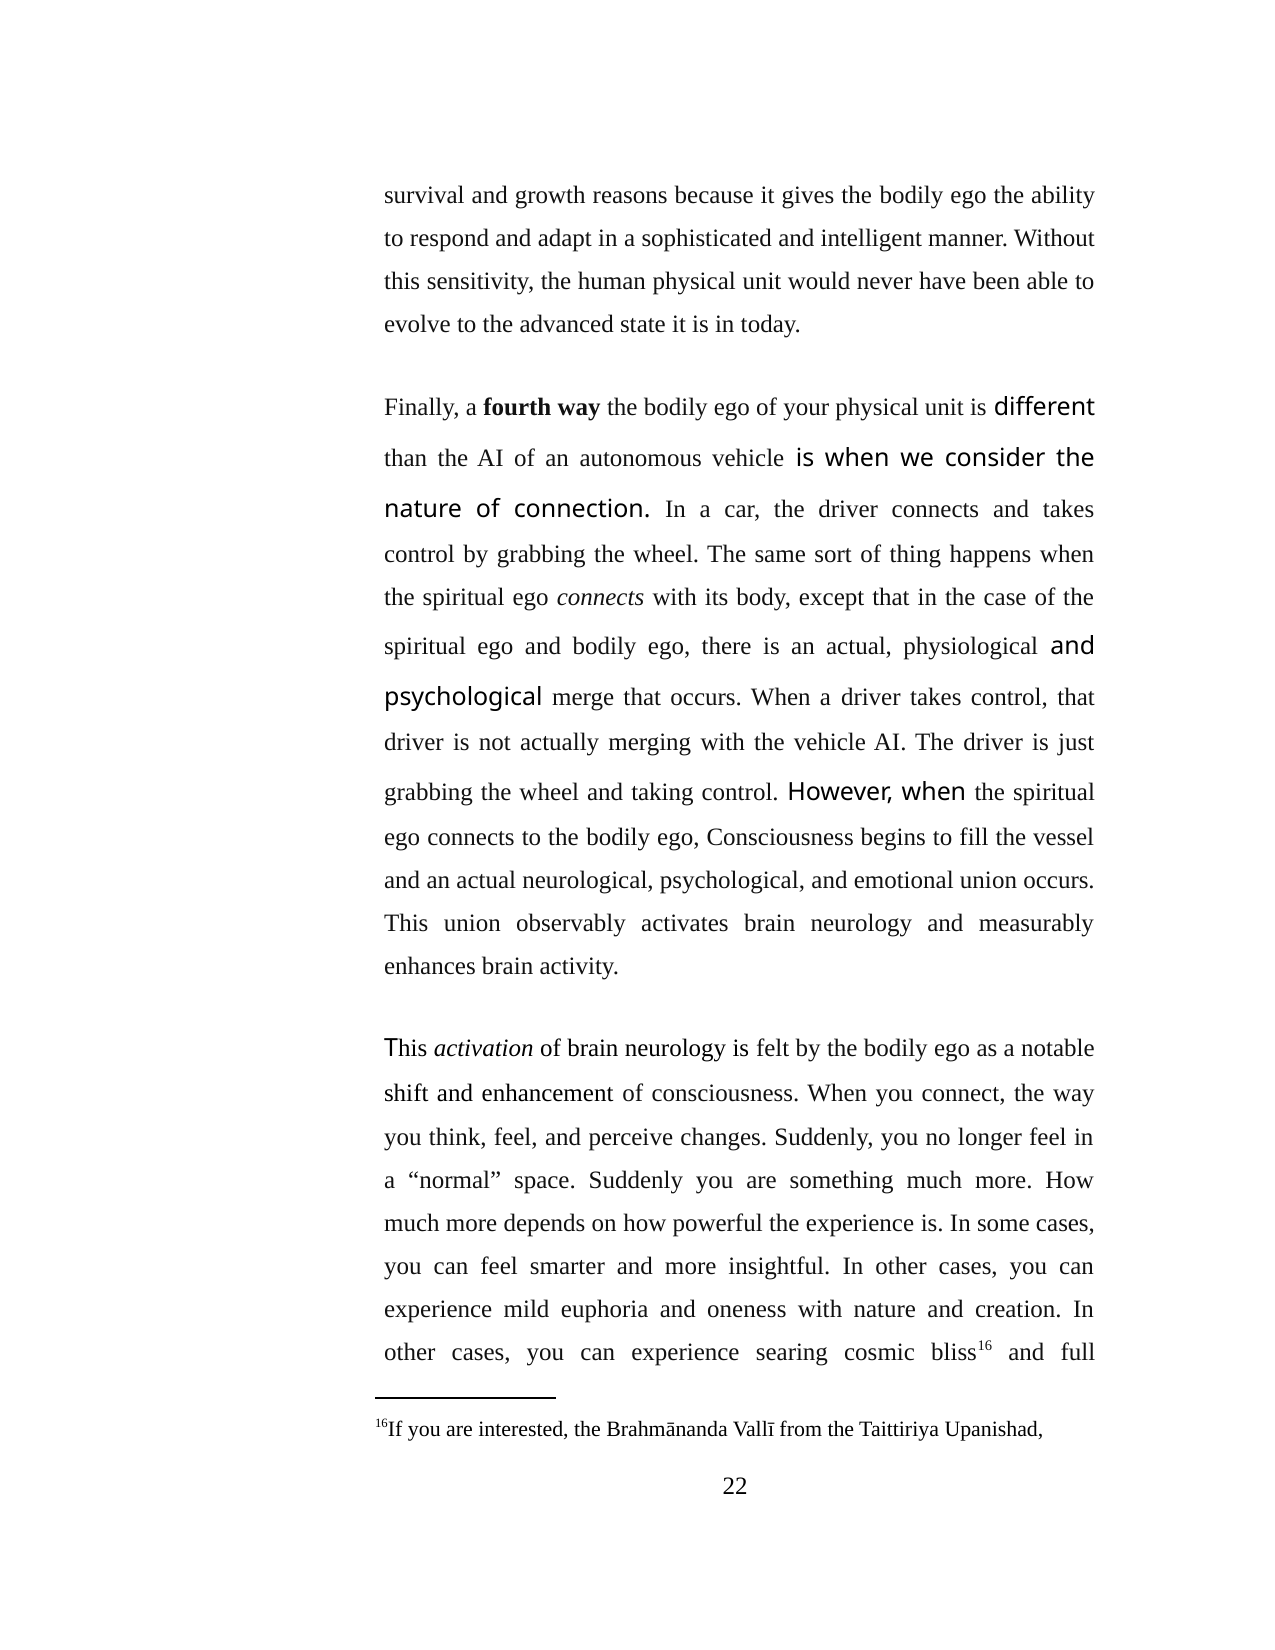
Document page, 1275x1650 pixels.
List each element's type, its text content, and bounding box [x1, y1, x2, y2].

text Finally, a fourth way the bodily ego of your physical unit is different than the AI of an autonomous vehicle is when we consider the nature of connection. In a car, the driver connects and takes control by grabbing the wheel. The same sort of thing happens when the spiritual ego connects with its body, except that in the case of the spiritual ego and bodily ego, there is an actual, physiological and psychological merge that occurs. When a driver takes control, that driver is not actually merging with the vehicle AI. The driver is just grabbing the wheel and taking control. However, when the spiritual ego connects to the bodily ego, Consciousness begins to fill the vessel and an actual neurological, psychological, and emotional union occurs. This union observably activates brain neurology and measurably enhances brain activity. [384, 388, 1095, 980]
text If you are interested, the Brahmānanda Vallī from the Taittiriya Upanishad, [375, 1416, 1095, 1441]
text survival and growth reasons because it gives the bodily ego the ability to respond and adapt in a sophisticated and intelligent manner. Without this sensitivity, the human physical unit would never have been able to evolve to the advanced state it is in today. [384, 180, 1095, 338]
text This activation of brain neurology is felt by the bodily ego as a notable shift and enhancement of consciousness. When you connect, the way you think, feel, and perceive changes. Suddenly, you no longer feel in a “normal” space. Suddenly you are something much more. How much more depends on how powerful the experience is. In some cases, you can feel smarter and more insightful. In other cases, you can experience mild euphoria and oneness with nature and creation. In other cases, you can experience searing cosmic bliss and full enlightenment. It really all depends on the nature of your experience. [384, 1030, 1095, 1366]
